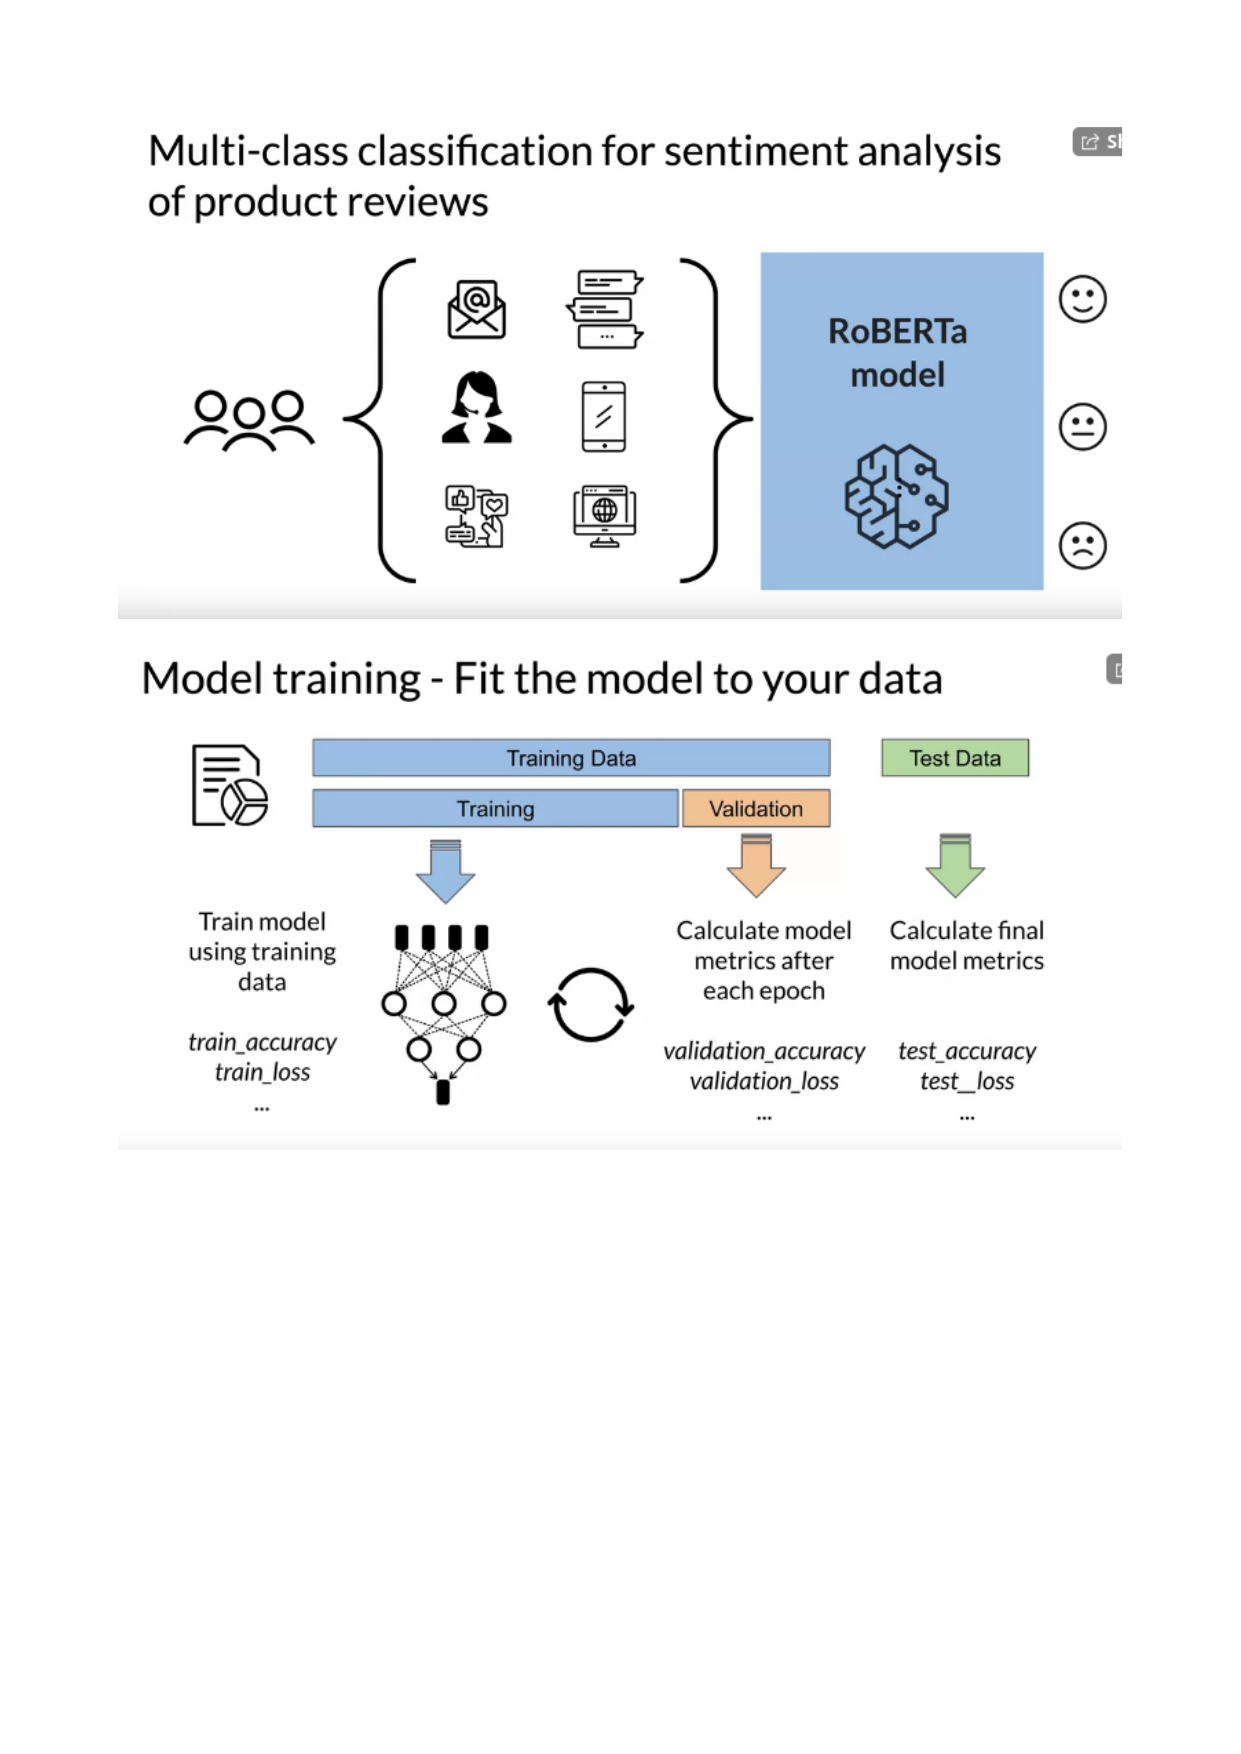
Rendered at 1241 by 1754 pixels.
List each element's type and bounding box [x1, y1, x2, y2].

picture [118, 118, 1123, 619]
picture [118, 647, 1123, 1150]
